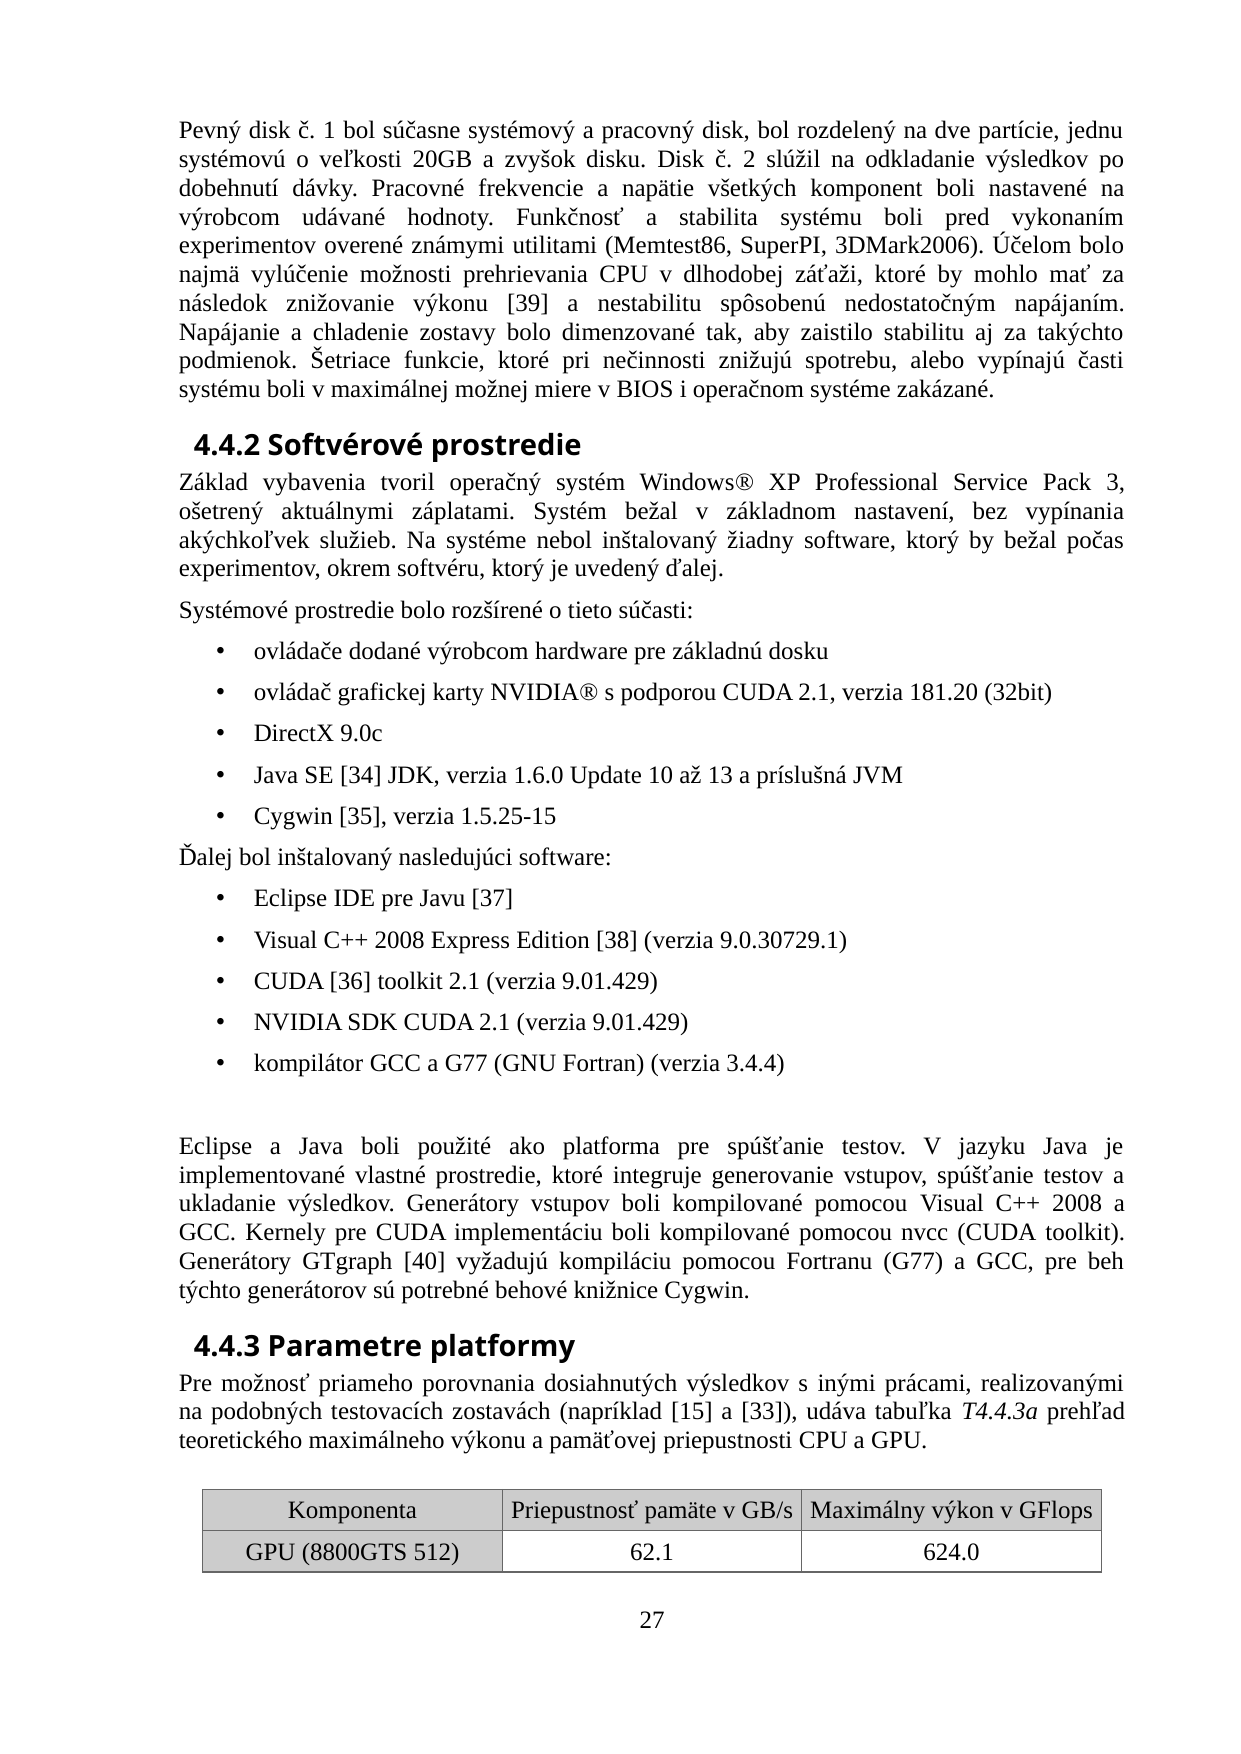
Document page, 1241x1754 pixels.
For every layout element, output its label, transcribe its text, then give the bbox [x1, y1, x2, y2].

list ovládače dodané výrobcom hardware pre základnú dosku [216, 636, 1125, 665]
table_cell 624.0 [802, 1531, 1101, 1571]
table_header Komponenta [203, 1490, 502, 1530]
table_header Priepustnosť pamäte v GB/s [503, 1490, 801, 1530]
table_cell GPU (8800GTS 512) [203, 1531, 502, 1571]
table_header Maximálny výkon v GFlops [802, 1490, 1101, 1530]
table_cell 62.1 [503, 1531, 801, 1571]
text Eclipse a Java boli použité ako platforma pre spúšťanie testov. V jazyku Java je implementované vlastné prostredie, ktoré integruje generovanie vstupov, spúšťanie testov a ukladanie výsledkov. Generátory vstupov boli kompilované pomocou Visual C++ 2008 a GCC. Kernely pre CUDA implementáciu boli kompilované pomocou nvcc (CUDA toolkit). Generátory GTgraph [40] vyžadujú kompiláciu pomocou Fortranu (G77) a GCC, pre beh týchto generátorov sú potrebné behové knižnice Cygwin. [178, 1131, 1125, 1303]
list kompilátor GCC a G77 (GNU Fortran) (verzia 3.4.4) [216, 1048, 1125, 1077]
text Pevný disk č. 1 bol súčasne systémový a pracovný disk, bol rozdelený na dve partície, jednu systémovú o veľkosti 20GB a zvyšok disku. Disk č. 2 slúžil na odkladanie výsledkov po dobehnutí dávky. Pracovné frekvencie a napätie všetkých komponent boli nastavené na výrobcom udávané hodnoty. Funkčnosť a stabilita systému boli pred vykonaním experimentov overené známymi utilitami (Memtest86, SuperPI, 3DMark2006). Účelom bolo najmä vylúčenie možnosti prehrievania CPU v dlhodobej záťaži, ktoré by mohlo mať za následok znižovanie výkonu [39] a nestabilitu spôsobenú nedostatočným napájaním. Napájanie a chladenie zostavy bolo dimenzované tak, aby zaistilo stabilitu aj za takýchto podmienok. Šetriace funkcie, ktoré pri nečinnosti znižujú spotrebu, alebo vypínajú časti systému boli v maximálnej možnej miere v BIOS i operačnom systéme zakázané. [178, 116, 1125, 403]
list NVIDIA SDK CUDA 2.1 (verzia 9.01.429) [216, 1007, 1125, 1036]
text Systémové prostredie bolo rozšírené o tieto súčasti: [178, 595, 1125, 623]
list CUDA [36] toolkit 2.1 (verzia 9.01.429) [216, 966, 1125, 995]
subtitle Softvérové prostredie [193, 424, 1125, 464]
list Java SE [34] JDK, verzia 1.6.0 Update 10 až 13 a príslušná JVM [216, 760, 1125, 788]
list Eclipse IDE pre Javu [37] [216, 883, 1125, 912]
list ovládač grafickej karty NVIDIA® s podporou CUDA 2.1, verzia 181.20 (32bit) [216, 677, 1125, 706]
list DirectX 9.0c [216, 718, 1125, 747]
list Visual C++ 2008 Express Edition [38] (verzia 9.0.30729.1) [216, 925, 1125, 953]
text Základ vybavenia tvoril operačný systém Windows® XP Professional Service Pack 3, ošetrený aktuálnymi záplatami. Systém bežal v základnom nastavení, bez vypínania akýchkoľvek služieb. Na systéme nebol inštalovaný žiadny software, ktorý by bežal počas experimentov, okrem softvéru, ktorý je uvedený ďalej. [178, 467, 1125, 582]
list Cygwin [35], verzia 1.5.25-15 [216, 801, 1125, 830]
text Pre možnosť priameho porovnania dosiahnutých výsledkov s inými prácami, realizovanými na podobných testovacích zostavách (napríklad [15] a [33]), udáva tabuľka T4.4.3a prehľad teoretického maximálneho výkonu a pamäťovej priepustnosti CPU a GPU. [178, 1368, 1125, 1454]
text Ďalej bol inštalovaný nasledujúci software: [178, 842, 1125, 871]
subtitle Parametre platformy [193, 1325, 1125, 1364]
